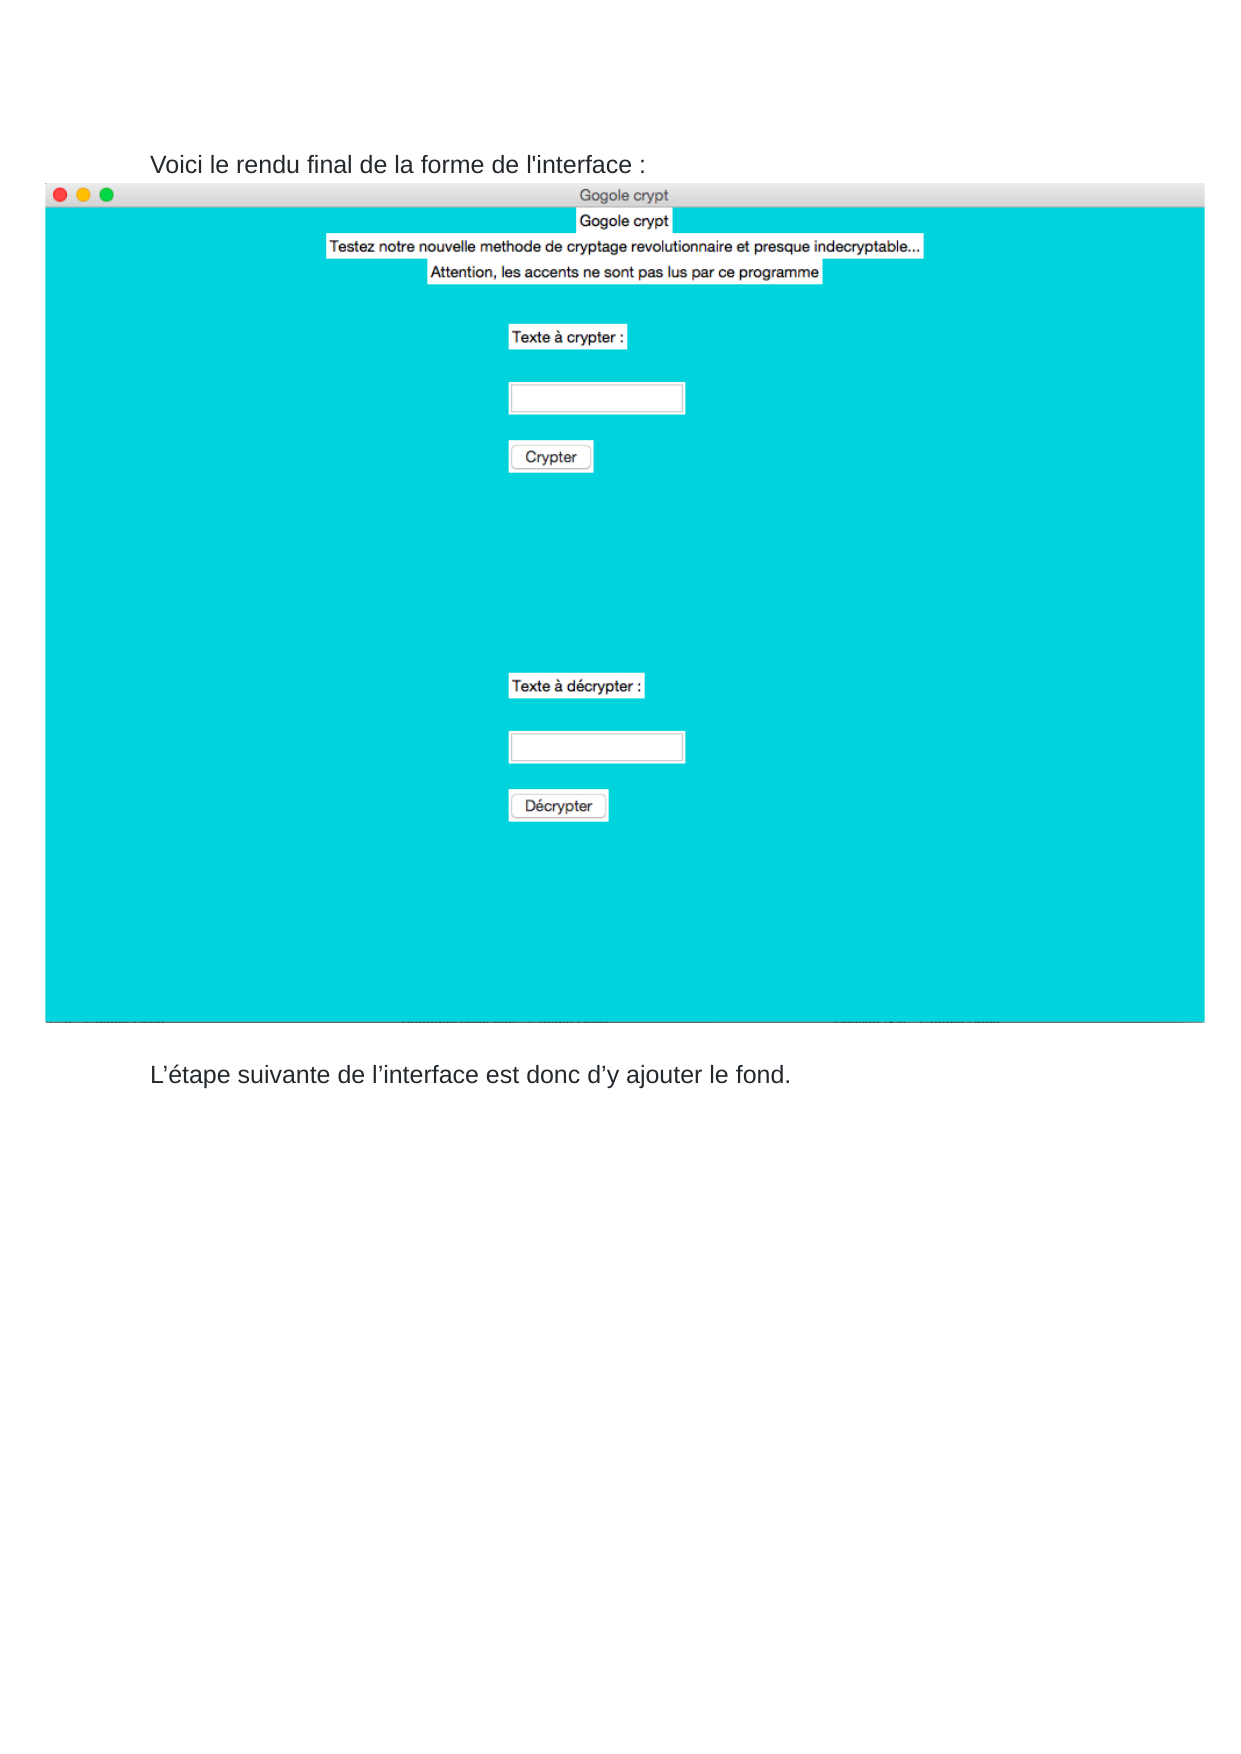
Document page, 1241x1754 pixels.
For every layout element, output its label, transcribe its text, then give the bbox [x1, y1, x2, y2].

text L’étape suivante de l’interface est donc d’y ajouter le fond. [150, 1060, 1090, 1088]
text Voici le rendu final de la forme de l'interface : [150, 150, 1090, 179]
picture [45, 183, 1205, 1023]
